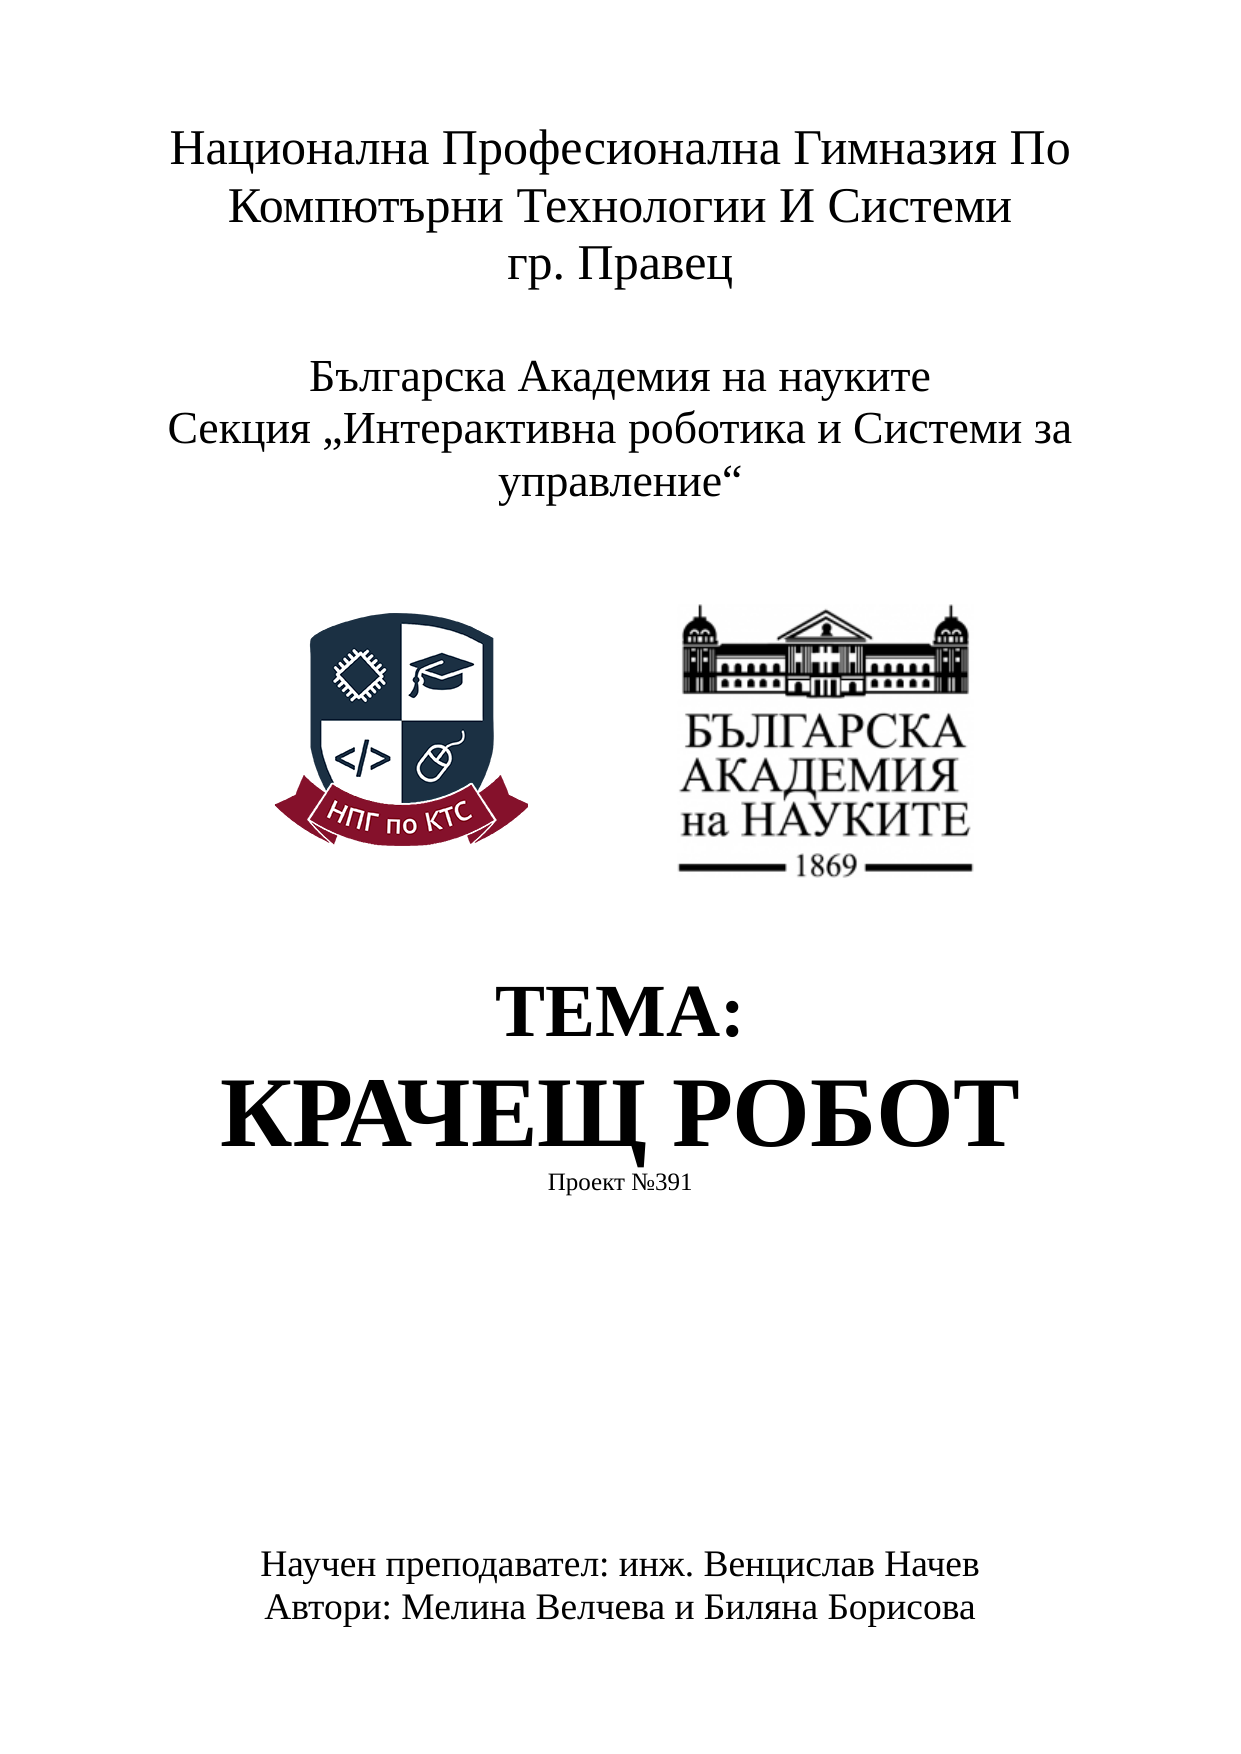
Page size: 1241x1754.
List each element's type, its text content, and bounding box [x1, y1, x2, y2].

text ТЕМА: [118, 966, 1122, 1052]
text КРАЧЕЩ РОБОТ [118, 1052, 1122, 1167]
text Проект №391 [118, 1167, 1122, 1196]
text Автори: Мелина Велчева и Биляна Борисова [118, 1584, 1122, 1627]
text Секция „Интерактивна роботика и Системи за управление“ [118, 401, 1122, 506]
text Национална Професионална Гимназия По Компютърни Технологии И Системи [118, 118, 1122, 233]
picture [274, 613, 528, 846]
picture [600, 594, 1054, 890]
text Българска Академия на науките [118, 348, 1122, 401]
text гр. Правец [118, 233, 1122, 291]
text Научен преподавател: инж. Венцислав Начев [118, 1541, 1122, 1584]
